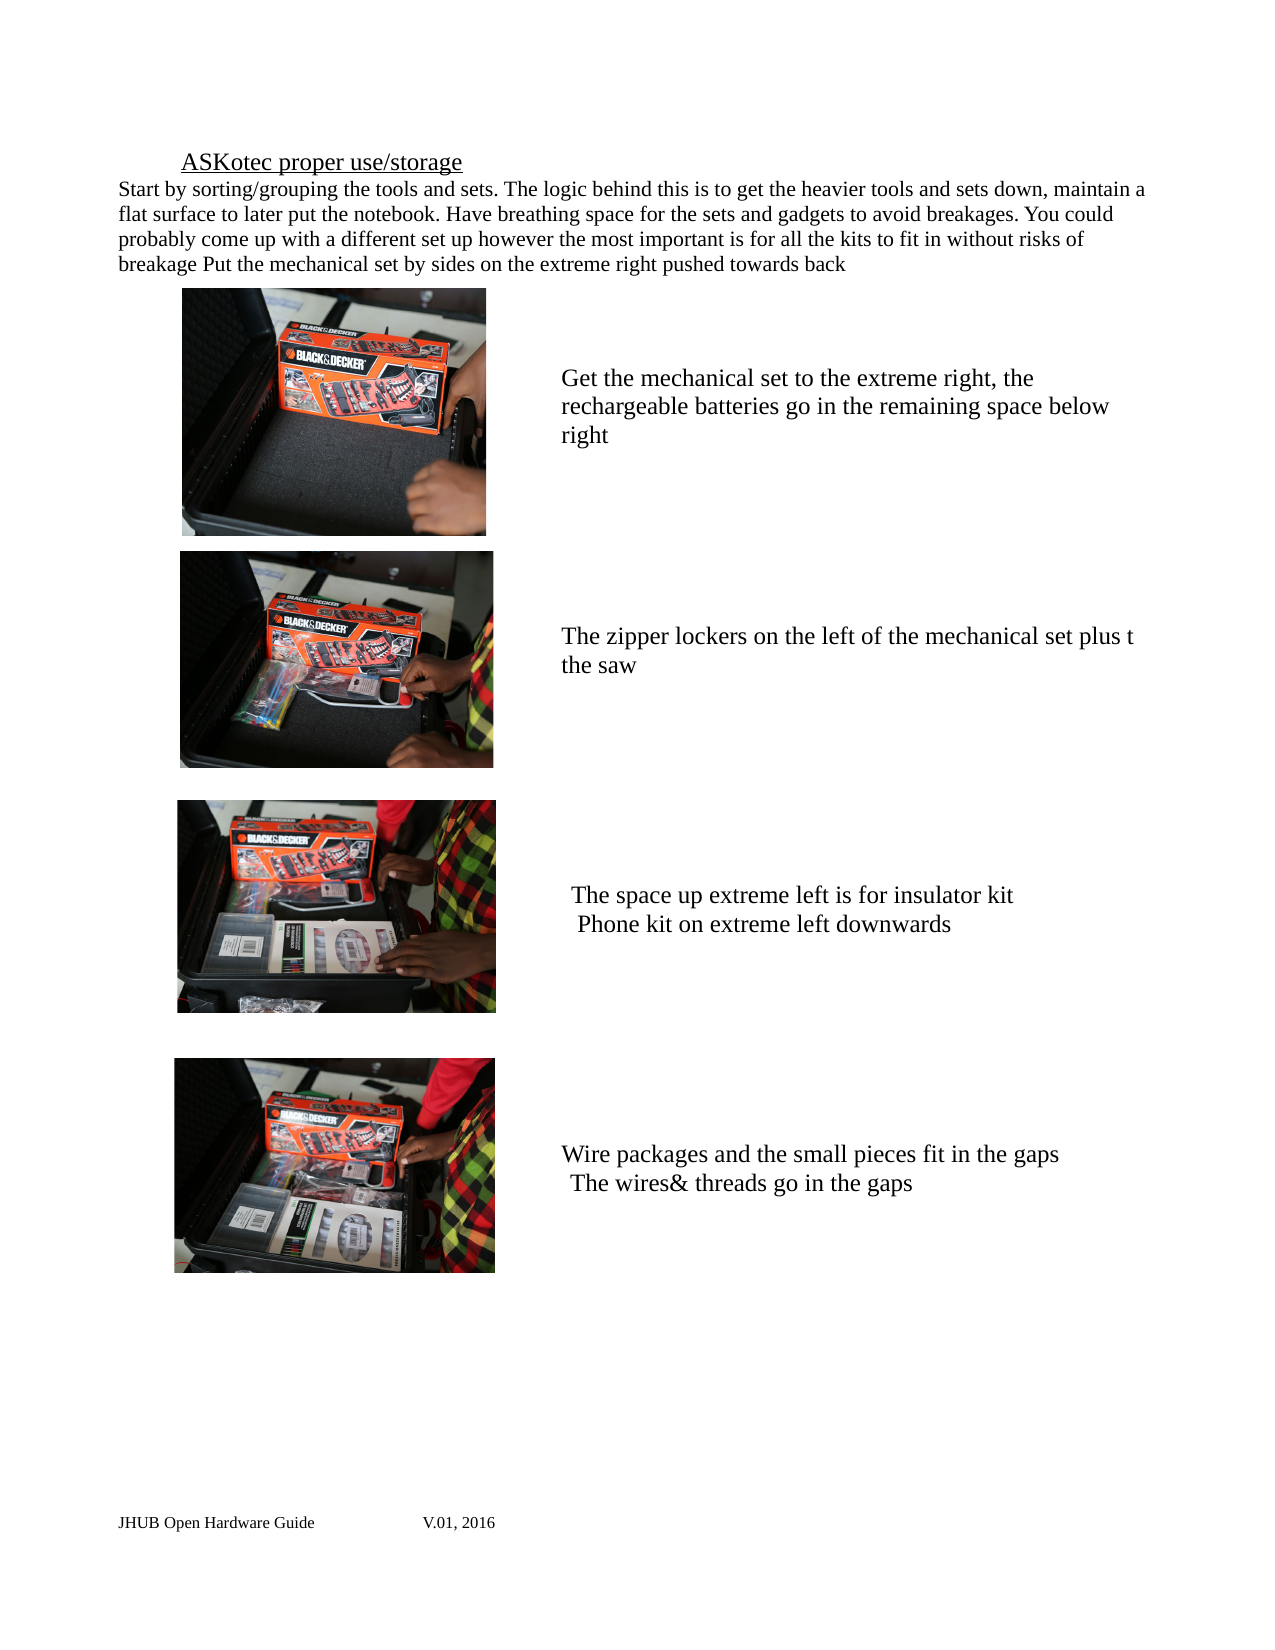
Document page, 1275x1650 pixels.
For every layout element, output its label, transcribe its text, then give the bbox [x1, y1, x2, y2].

list Get the mechanical set to the extreme right, the rechargeable batteries go in the remaining space below right [487, 363, 1157, 449]
text [118, 1139, 174, 1168]
picture [174, 1058, 495, 1273]
text Start by sorting/grouping the tools and sets. The logic behind this is to get the heavier tools and sets down, maintain a flat surface to later put the notebook. Have breathing space for the sets and gadgets to avoid breakages. You could probably come up with a different set up however the most important is for all the kits to fit in without risks of breakage Put the mechanical set by sides on the extreme right pushed towards back [118, 176, 1157, 276]
list The wires& threads go in the gaps [495, 1168, 1157, 1196]
list The space up extreme left is for insulator kit [496, 880, 1157, 909]
picture [177, 800, 496, 1013]
picture [180, 551, 494, 768]
text The zipper lockers on the left of the mechanical set plus t the saw [494, 621, 1157, 679]
text [118, 621, 180, 679]
text Wire packages and the small pieces fit in the gaps [495, 1139, 1157, 1168]
list [156, 363, 182, 449]
list Phone kit on extreme left downwards [496, 909, 1157, 938]
text ASKotec proper use/storage [118, 147, 1157, 176]
picture [182, 288, 487, 536]
